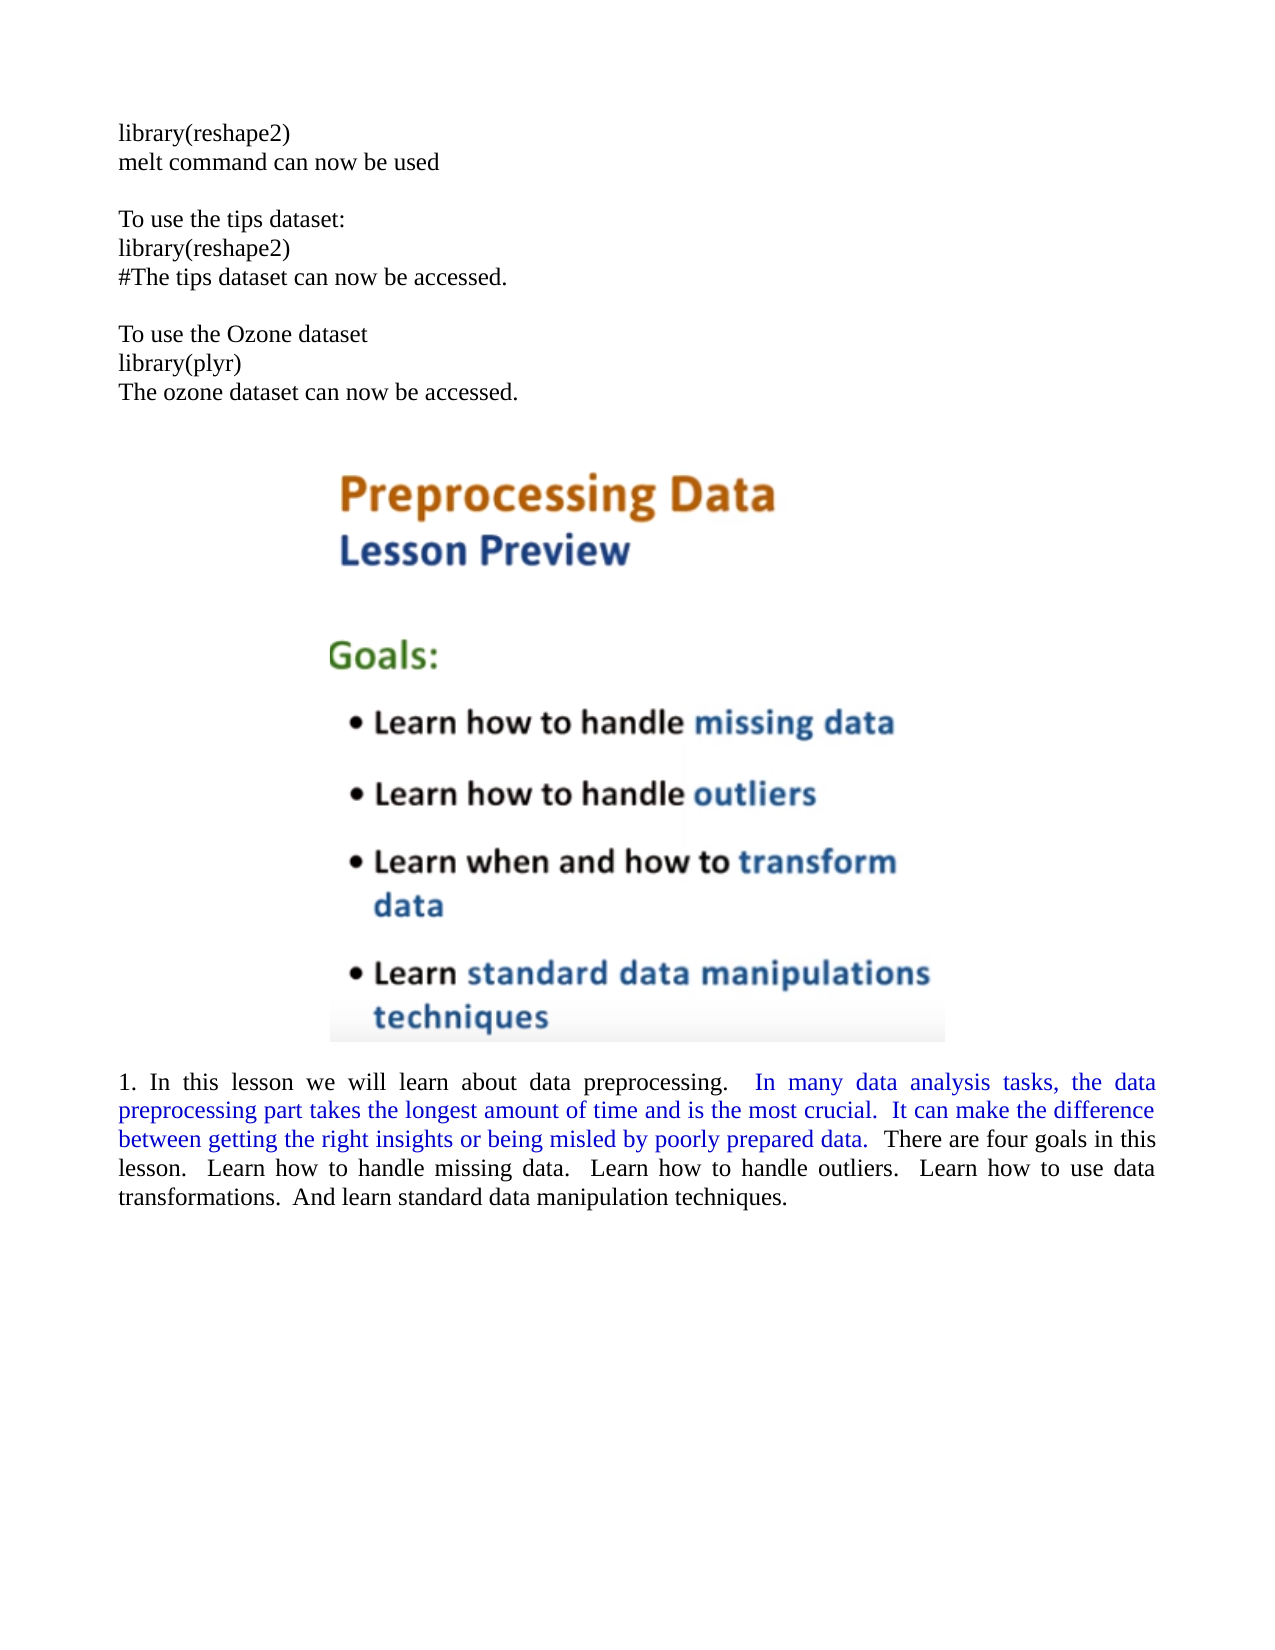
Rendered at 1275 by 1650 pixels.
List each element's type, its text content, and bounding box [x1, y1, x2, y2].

text library(reshape2) [118, 233, 1157, 262]
text library(reshape2) [118, 118, 1157, 147]
text To use the tips dataset: [118, 204, 1157, 233]
text To use the Ozone dataset [118, 319, 1157, 348]
text 1. In this lesson we will learn about data preprocessing. In many data analysis tasks, the data preprocessing part takes the longest amount of time and is the most crucial. It can make the difference between getting the right insights or being misled by poorly prepared data. There are four goals in this lesson. Learn how to handle missing data. Learn how to handle outliers. Learn how to use data transformations. And learn standard data manipulation techniques. [118, 1067, 1157, 1211]
text The ozone dataset can now be accessed. [118, 377, 1157, 406]
text library(plyr) [118, 348, 1157, 377]
picture [329, 463, 946, 1042]
text melt command can now be used [118, 147, 1157, 176]
text #The tips dataset can now be accessed. [118, 262, 1157, 291]
